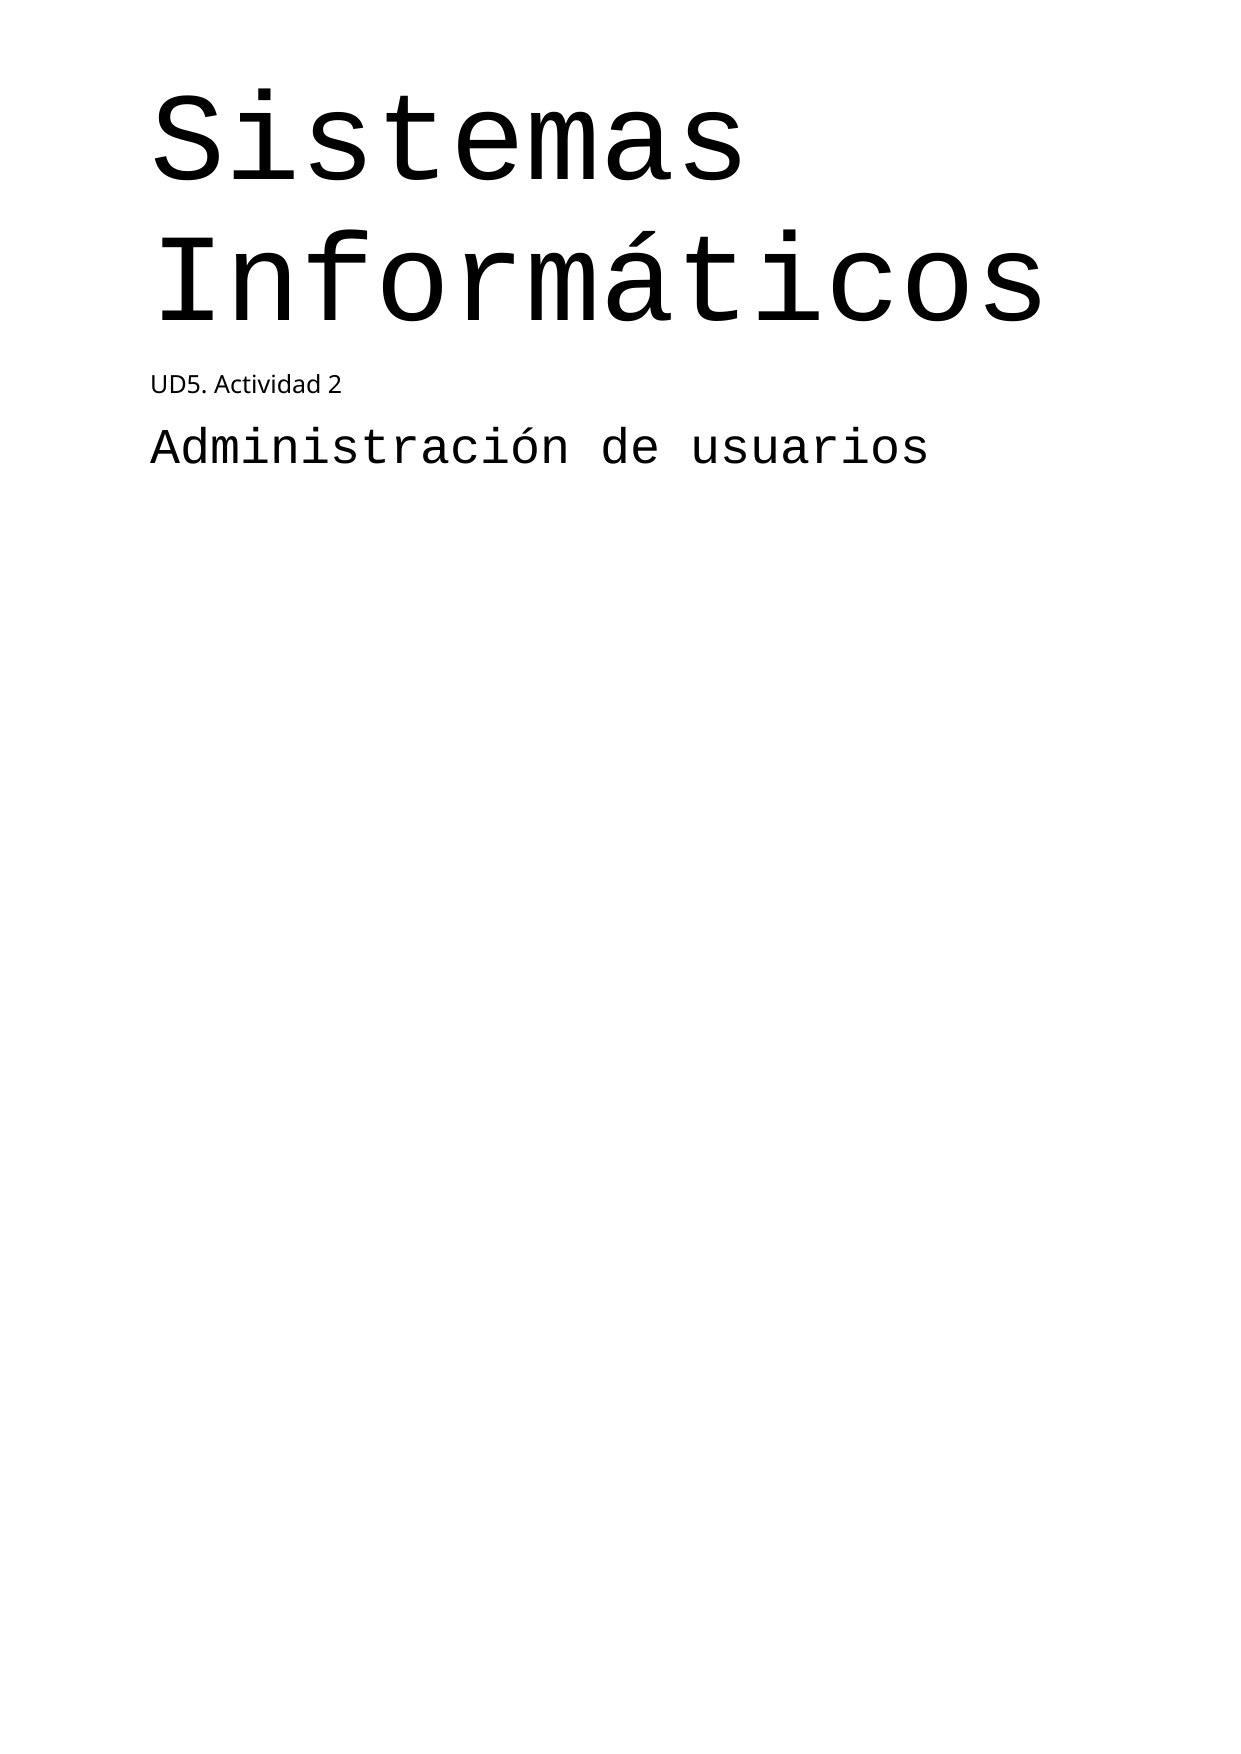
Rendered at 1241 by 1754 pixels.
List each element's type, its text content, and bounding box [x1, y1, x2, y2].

text UD5. Actividad 2 [150, 366, 1090, 401]
text Sistemas Informáticos [150, 75, 1090, 358]
text Administración de usuarios [150, 422, 1090, 479]
